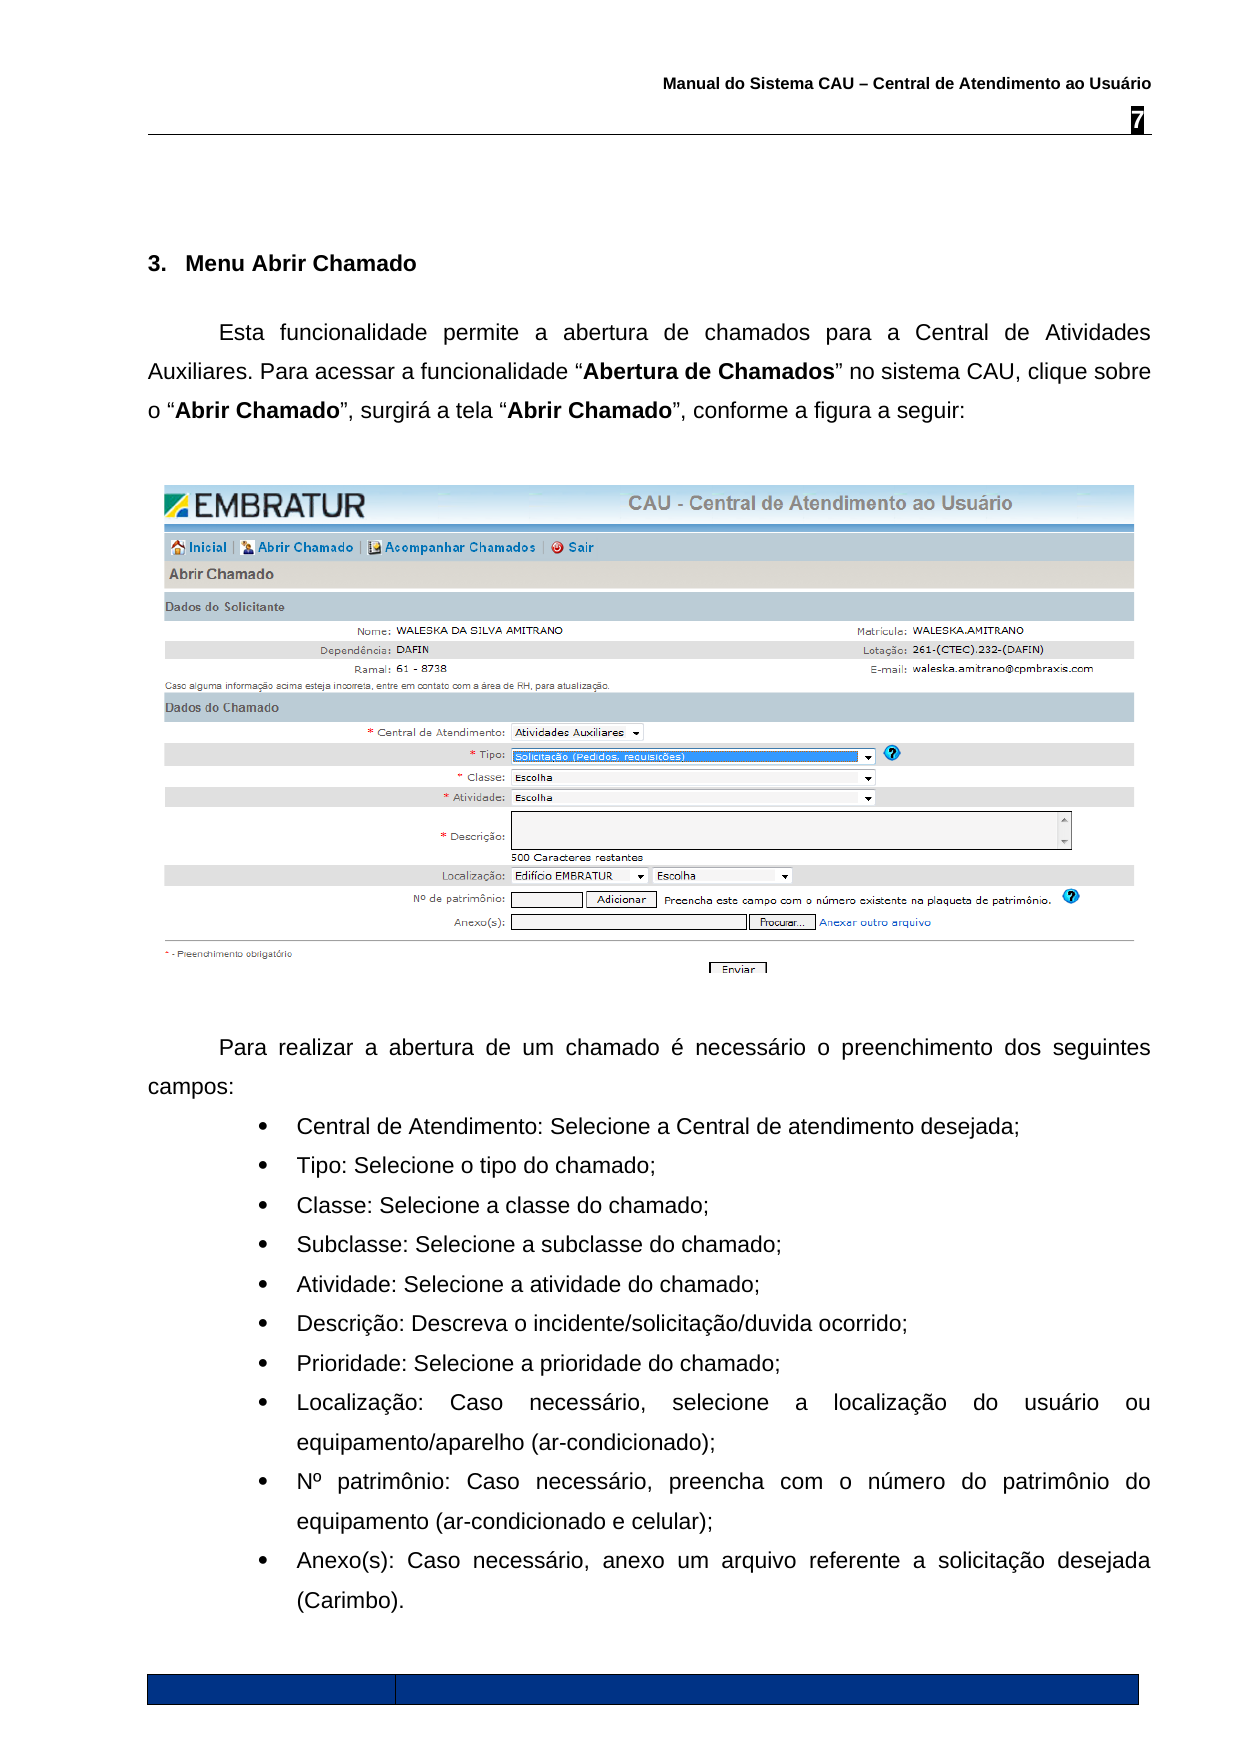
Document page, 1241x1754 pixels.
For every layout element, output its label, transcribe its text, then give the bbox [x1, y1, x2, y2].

list Tipo: Selecione o tipo do chamado; [259, 1152, 1152, 1179]
list Descrição: Descreva o incidente/solicitação/duvida ocorrido; [259, 1310, 1152, 1337]
list Localização: Caso necessário, selecione a localização do usuário ou equipamento/aparelho (ar-condicionado); [259, 1389, 1152, 1455]
list Nº patrimônio: Caso necessário, preencha com o número do patrimônio do equipamento (ar-condicionado e celular); [259, 1468, 1152, 1534]
list Prioridade: Selecione a prioridade do chamado; [259, 1350, 1152, 1376]
text Para realizar a abertura de um chamado é necessário o preenchimento dos seguintes campos: [148, 1034, 1152, 1100]
picture [164, 485, 1135, 973]
subtitle Menu Abrir Chamado [148, 250, 1152, 277]
list Central de Atendimento: Selecione a Central de atendimento desejada; [259, 1113, 1152, 1139]
list Classe: Selecione a classe do chamado; [259, 1192, 1152, 1218]
list Subclasse: Selecione a subclasse do chamado; [259, 1231, 1152, 1258]
list Atividade: Selecione a atividade do chamado; [259, 1271, 1152, 1297]
text Esta funcionalidade permite a abertura de chamados para a Central de Atividades Auxiliares. Para acessar a funcionalidade “Abertura de Chamados” no sistema CAU, clique sobre o “Abrir Chamado”, surgirá a tela “Abrir Chamado”, conforme a figura a seguir: [148, 318, 1152, 424]
list Anexo(s): Caso necessário, anexo um arquivo referente a solicitação desejada (Carimbo). [259, 1547, 1152, 1613]
